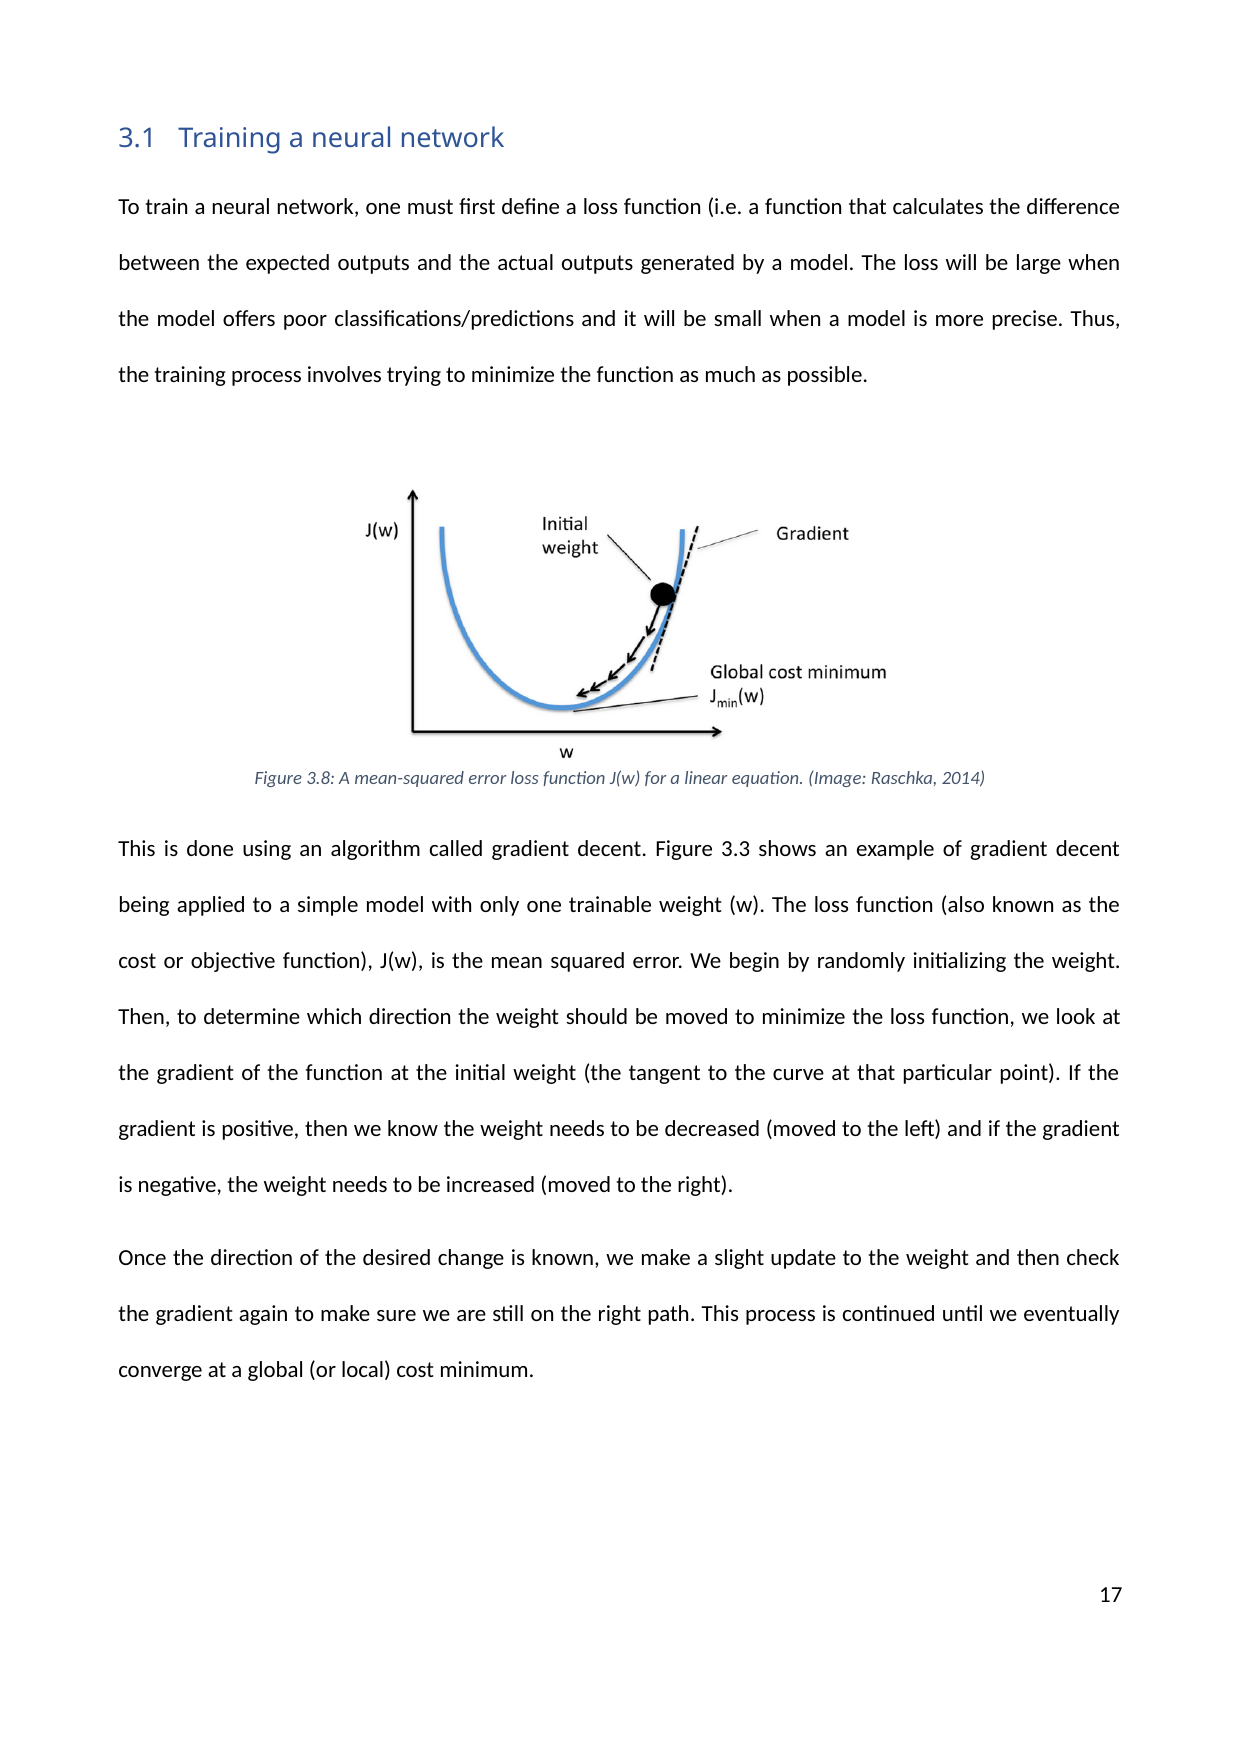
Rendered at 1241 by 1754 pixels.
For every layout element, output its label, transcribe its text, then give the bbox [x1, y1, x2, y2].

text This is done using an algorithm called gradient decent. Figure 3.3 shows an example of gradient decent being applied to a simple model with only one trainable weight (w). The loss function (also known as the cost or objective function), J(w), is the mean squared error. We begin by randomly initializing the weight. Then, to determine which direction the weight should be moved to minimize the loss function, we look at the gradient of the function at the initial weight (the tangent to the curve at that particular point). If the gradient is positive, then we know the weight needs to be decreased (moved to the left) and if the gradient is negative, the weight needs to be increased (moved to the right). [118, 834, 1122, 1198]
text Figure 3.8: A mean-squared error loss function J(w) for a linear equation. (Image: Raschka, 2014) [118, 766, 1122, 789]
picture [340, 456, 901, 765]
text Once the direction of the desired change is known, we make a slight update to the weight and then check the gradient again to make sure we are still on the right path. This process is continued until we eventually converge at a global (or local) cost minimum. [118, 1243, 1122, 1383]
text To train a neural network, one must first define a loss function (i.e. a function that calculates the difference between the expected outputs and the actual outputs generated by a model. The loss will be large when the model offers poor classifications/predictions and it will be small when a model is more precise. Thus, the training process involves trying to minimize the function as much as possible. [118, 192, 1122, 388]
subtitle Training a neural network [118, 118, 1122, 155]
